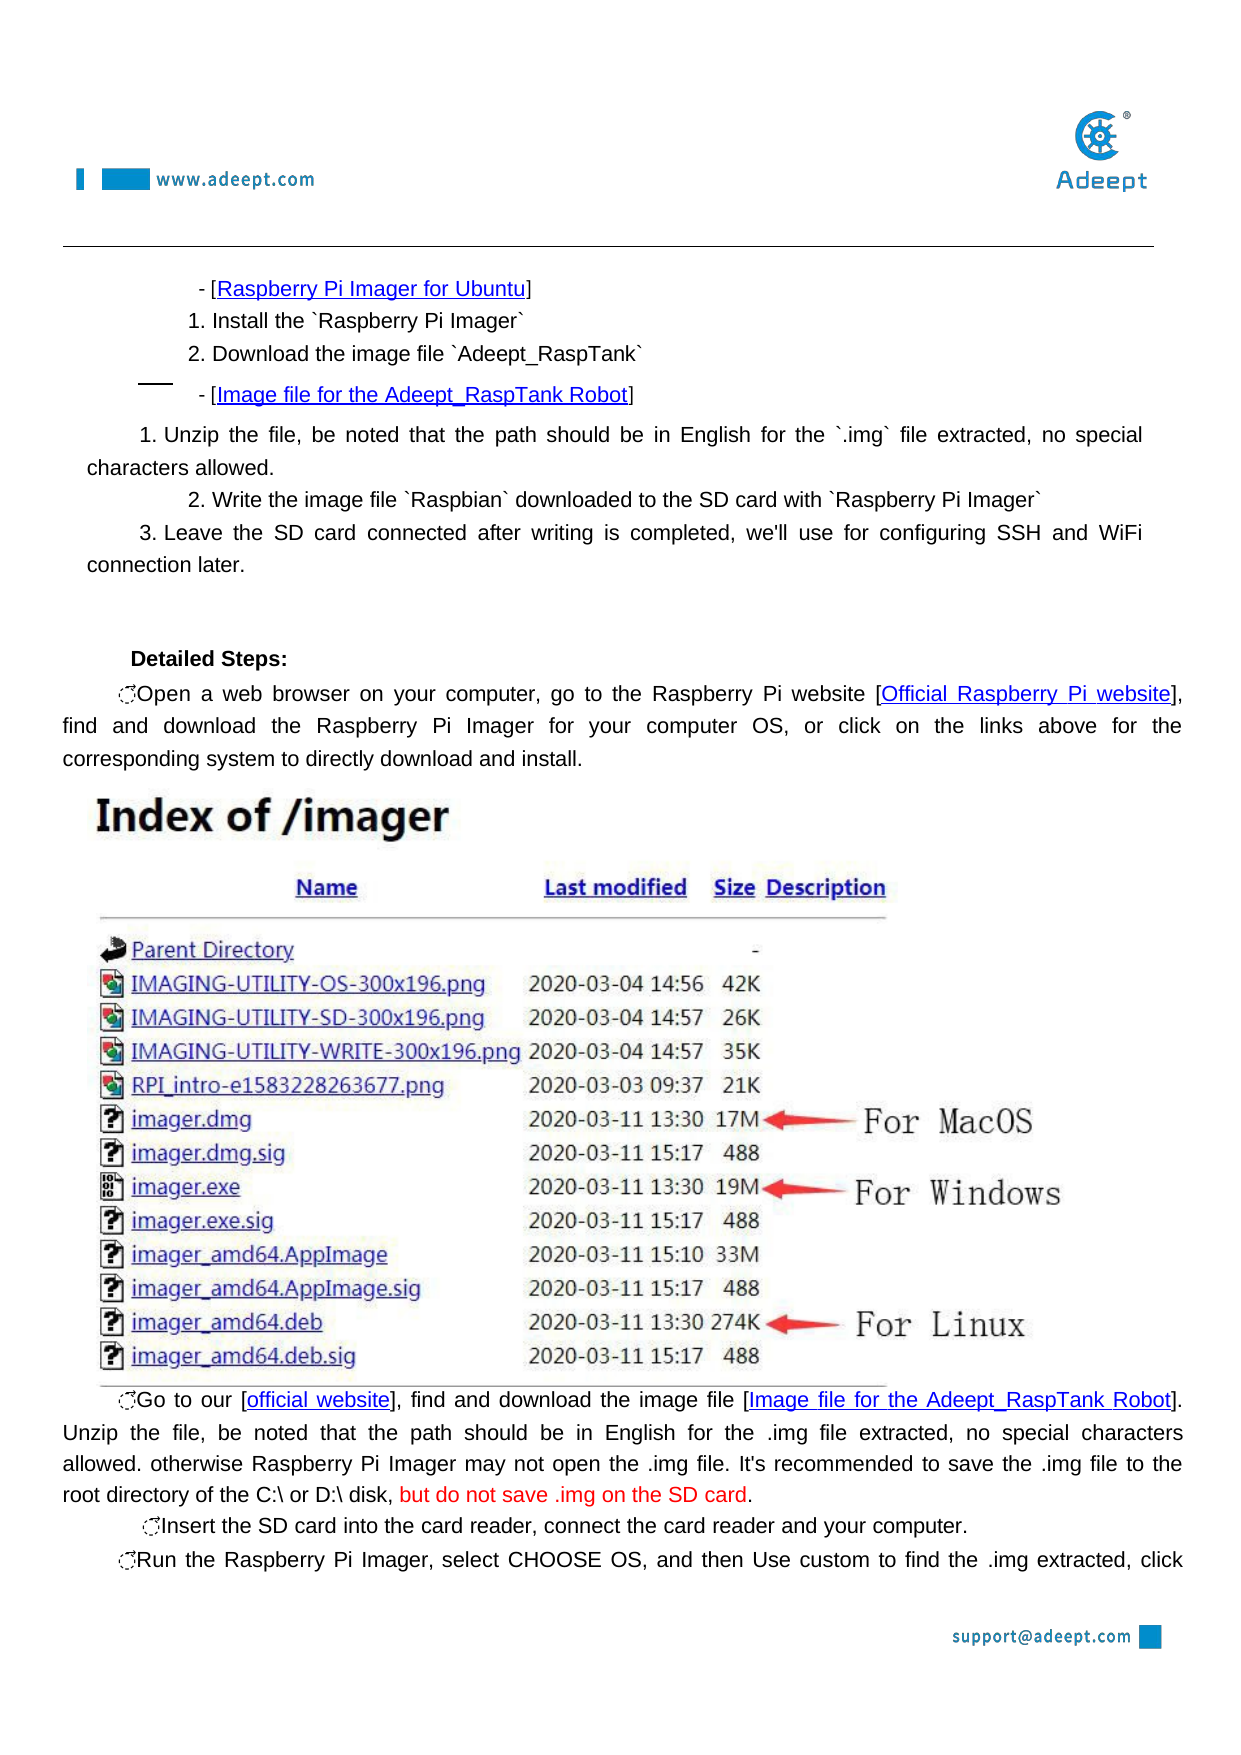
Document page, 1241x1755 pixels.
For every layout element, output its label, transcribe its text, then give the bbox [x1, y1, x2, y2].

picture [87, 778, 1127, 1387]
picture [75, 167, 343, 191]
list Install the `Raspberry Pi Imager` [188, 308, 1195, 333]
picture [947, 1625, 1139, 1649]
list Leave the SD card connected after writing is completed, we'll use for configuring SSH and WiFi connection later. [62, 520, 1174, 577]
text ⃗Go to our [official website], find and download the image file [Image file for the Adeept_RaspTank Robot]. Unzip the file, be noted that the path should be in English for the .img file extracted, no special characters allowed. otherwise Raspberry Pi Imager may not open the .img file. It's recommended to save the .img file to the root directory of the C:\ or D:\ disk, but do not save .img on the SD card. [62, 1384, 1184, 1507]
text ⃗Open a web browser on your computer, go to the Raspberry Pi website [Official Raspberry Pi website], find and download the Raspberry Pi Imager for your computer OS, or click on the links above for the corresponding system to directly download and install. [62, 675, 1183, 773]
list Download the image file `Adeept_RaspTank` [188, 341, 1195, 366]
list [Raspberry Pi Imager for Ubuntu] [198, 275, 1195, 302]
list Unzip the file, be noted that the path should be in English for the `.img` file extracted, no special characters allowed. [62, 422, 1174, 480]
text ⃗Insert the SD card into the card reader, connect the card reader and your computer. [141, 1513, 1195, 1538]
list Write the image file `Raspbian` downloaded to the SD card with `Raspberry Pi Imager` [188, 487, 1195, 512]
text ⃗Run the Raspberry Pi Imager, select CHOOSE OS, and then Use custom to find the .img extracted, click [62, 1542, 1183, 1574]
subtitle Detailed Steps: [130, 648, 1195, 671]
picture [1056, 111, 1147, 192]
list [Image file for the Adeept_RaspTank Robot] [198, 381, 1195, 407]
